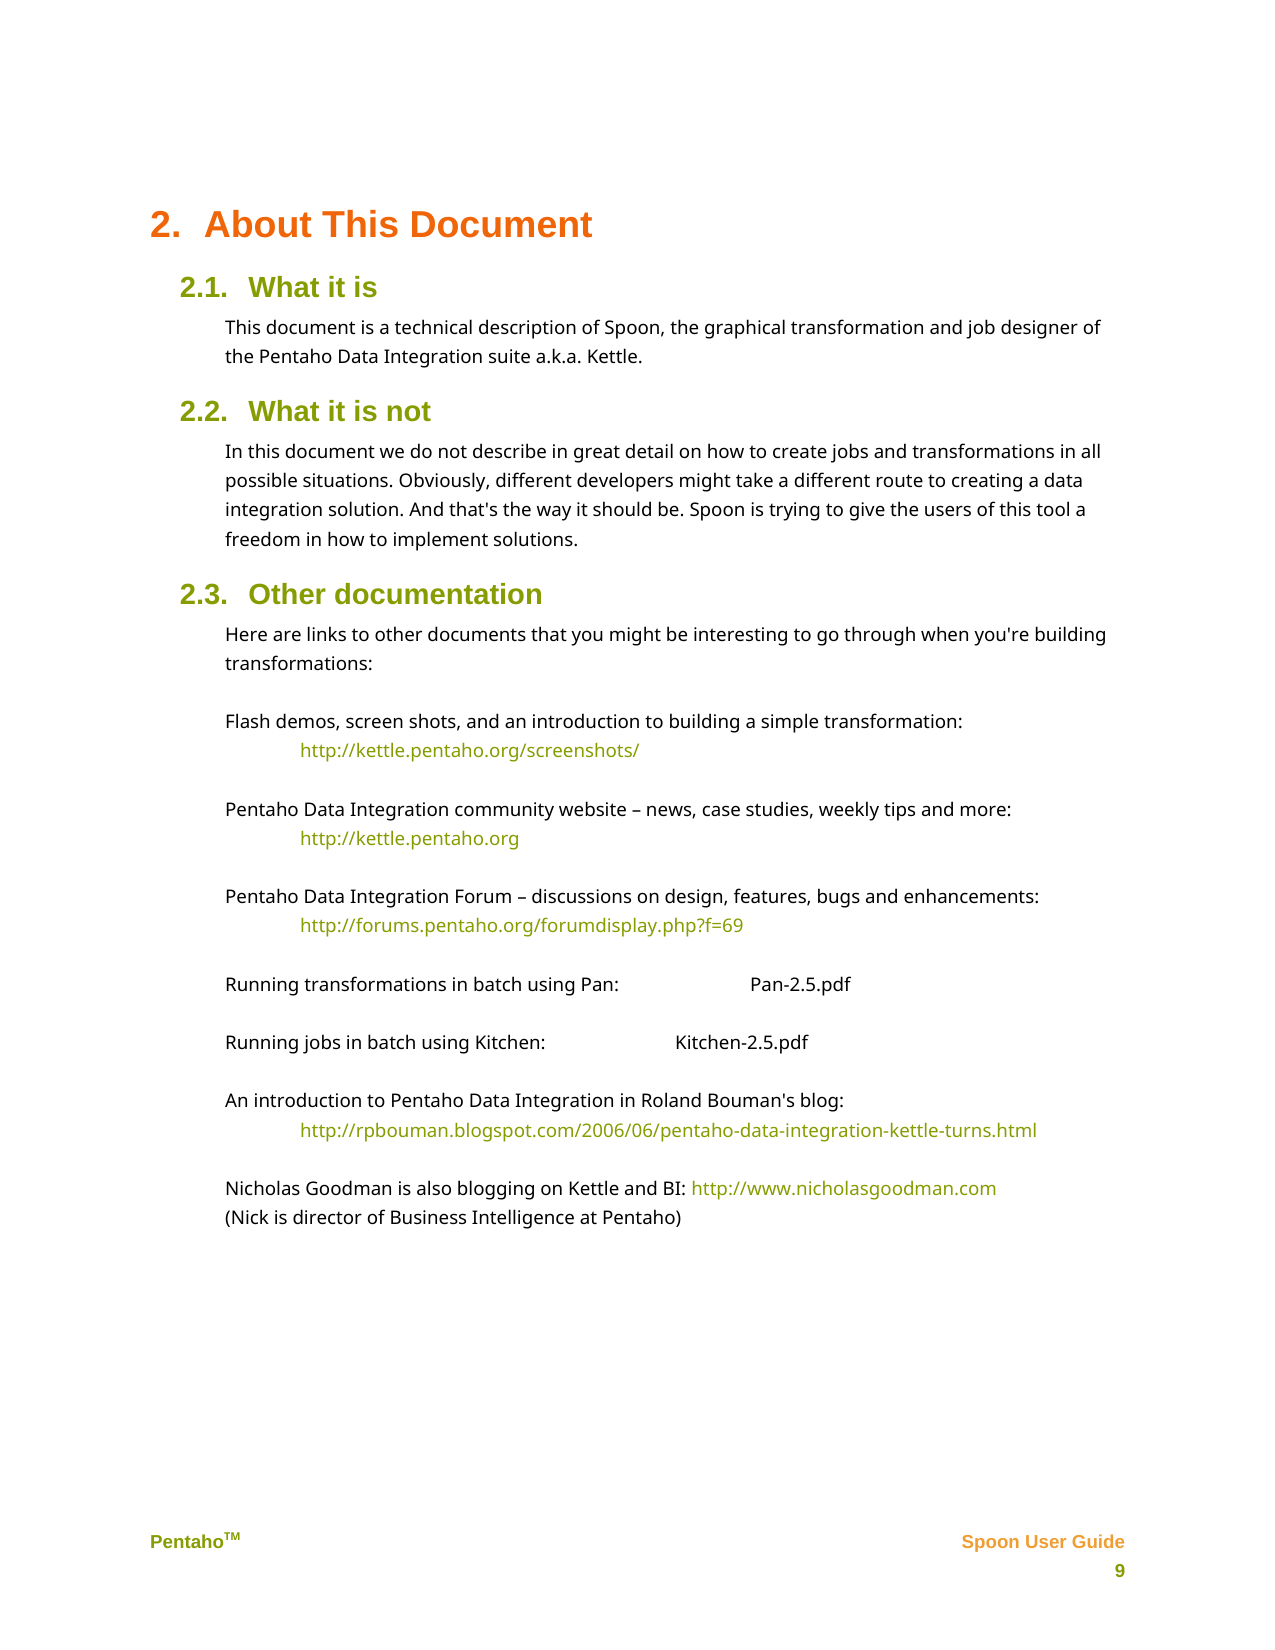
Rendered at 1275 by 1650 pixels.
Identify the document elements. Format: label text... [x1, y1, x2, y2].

text Flash demos, screen shots, and an introduction to building a simple transformation: [225, 705, 1125, 734]
text Pentaho Data Integration Forum – discussions on design, features, bugs and enhancements: [225, 880, 1125, 909]
text (Nick is director of Business Intelligence at Pentaho) [225, 1201, 1125, 1230]
text http://kettle.pentaho.org [225, 822, 1125, 851]
text Nicholas Goodman is also blogging on Kettle and BI: http://www.nicholasgoodman.com [225, 1172, 1125, 1201]
text An introduction to Pentaho Data Integration in Roland Bouman's blog: [225, 1084, 1125, 1114]
subtitle What it is [179, 270, 1125, 304]
text This document is a technical description of Spoon, the graphical transformation and job designer of the Pentaho Data Integration suite a.k.a. Kettle. [225, 311, 1125, 369]
text http://kettle.pentaho.org/screenshots/ [225, 734, 1125, 764]
text Running jobs in batch using Kitchen: Kitchen-2.5.pdf [225, 1026, 1125, 1055]
text Running transformations in batch using Pan: Pan-2.5.pdf [225, 968, 1125, 997]
text Here are links to other documents that you might be interesting to go through when you're building transformations: [225, 618, 1125, 676]
subtitle About This Document [150, 210, 1125, 245]
text http://rpbouman.blogspot.com/2006/06/pentaho-data-integration-kettle-turns.html [225, 1114, 1125, 1143]
subtitle Other documentation [179, 577, 1125, 612]
text http://forums.pentaho.org/forumdisplay.php?f=69 [225, 909, 1125, 939]
text Pentaho Data Integration community website – news, case studies, weekly tips and more: [225, 793, 1125, 822]
subtitle What it is not [179, 394, 1125, 429]
text In this document we do not describe in great detail on how to create jobs and transformations in all possible situations. Obviously, different developers might take a different route to creating a data integration solution. And that's the way it should be. Spoon is trying to give the users of this tool a freedom in how to implement solutions. [225, 435, 1125, 552]
